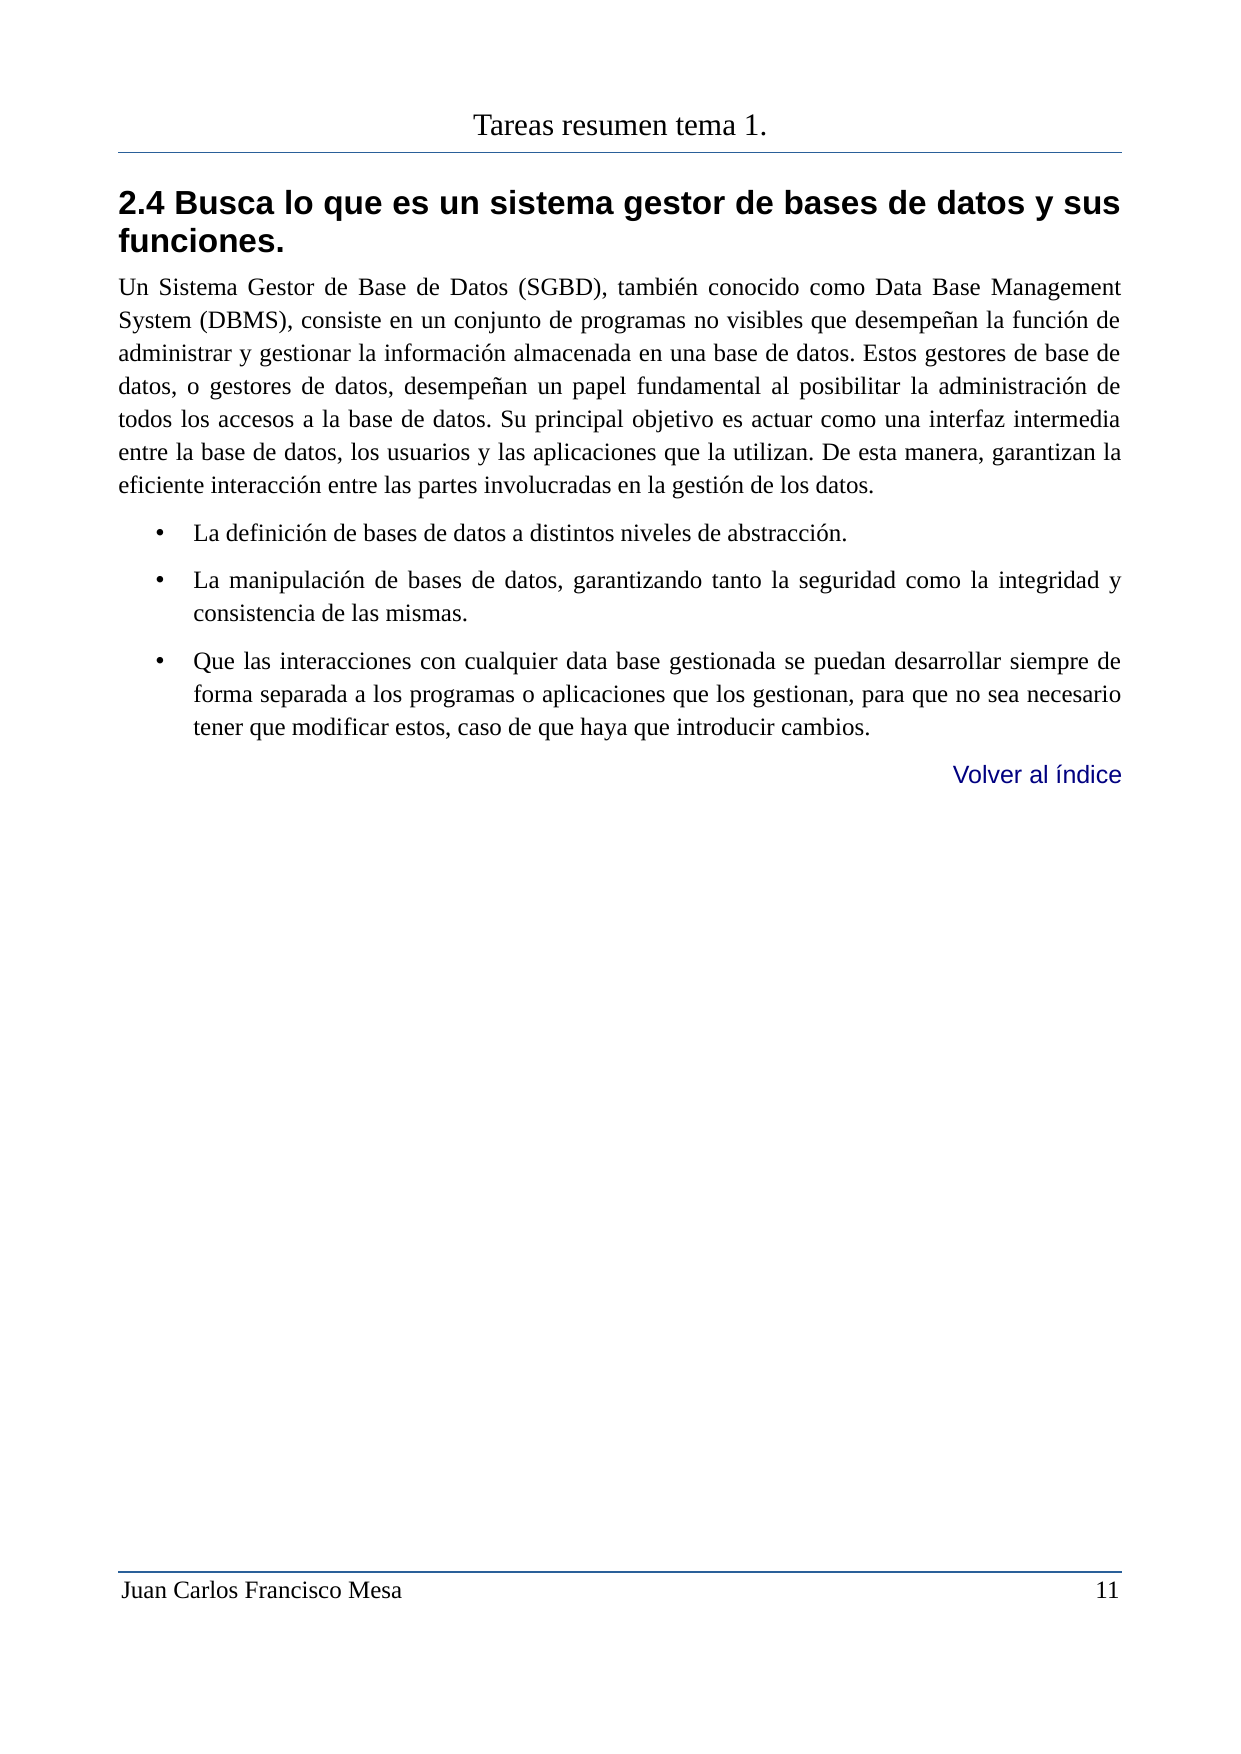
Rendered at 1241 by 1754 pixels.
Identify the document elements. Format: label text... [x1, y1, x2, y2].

list La definición de bases de datos a distintos niveles de abstracción. [156, 518, 1122, 547]
list Que las interacciones con cualquier data base gestionada se puedan desarrollar siempre de forma separada a los programas o aplicaciones que los gestionan, para que no sea necesario tener que modificar estos, caso de que haya que introducir cambios. [156, 646, 1122, 741]
text Un Sistema Gestor de Base de Datos (SGBD), también conocido como Data Base Management System (DBMS), consiste en un conjunto de programas no visibles que desempeñan la función de administrar y gestionar la información almacenada en una base de datos. Estos gestores de base de datos, o gestores de datos, desempeñan un papel fundamental al posibilitar la administración de todos los accesos a la base de datos. Su principal objetivo es actuar como una interfaz intermedia entre la base de datos, los usuarios y las aplicaciones que la utilizan. De esta manera, garantizan la eficiente interacción entre las partes involucradas en la gestión de los datos. [118, 272, 1122, 499]
subtitle 2.4 Busca lo que es un sistema gestor de bases de datos y sus funciones. [118, 183, 1122, 260]
text Volver al índice [118, 760, 1122, 788]
list La manipulación de bases de datos, garantizando tanto la seguridad como la integridad y consistencia de las mismas. [156, 566, 1122, 627]
